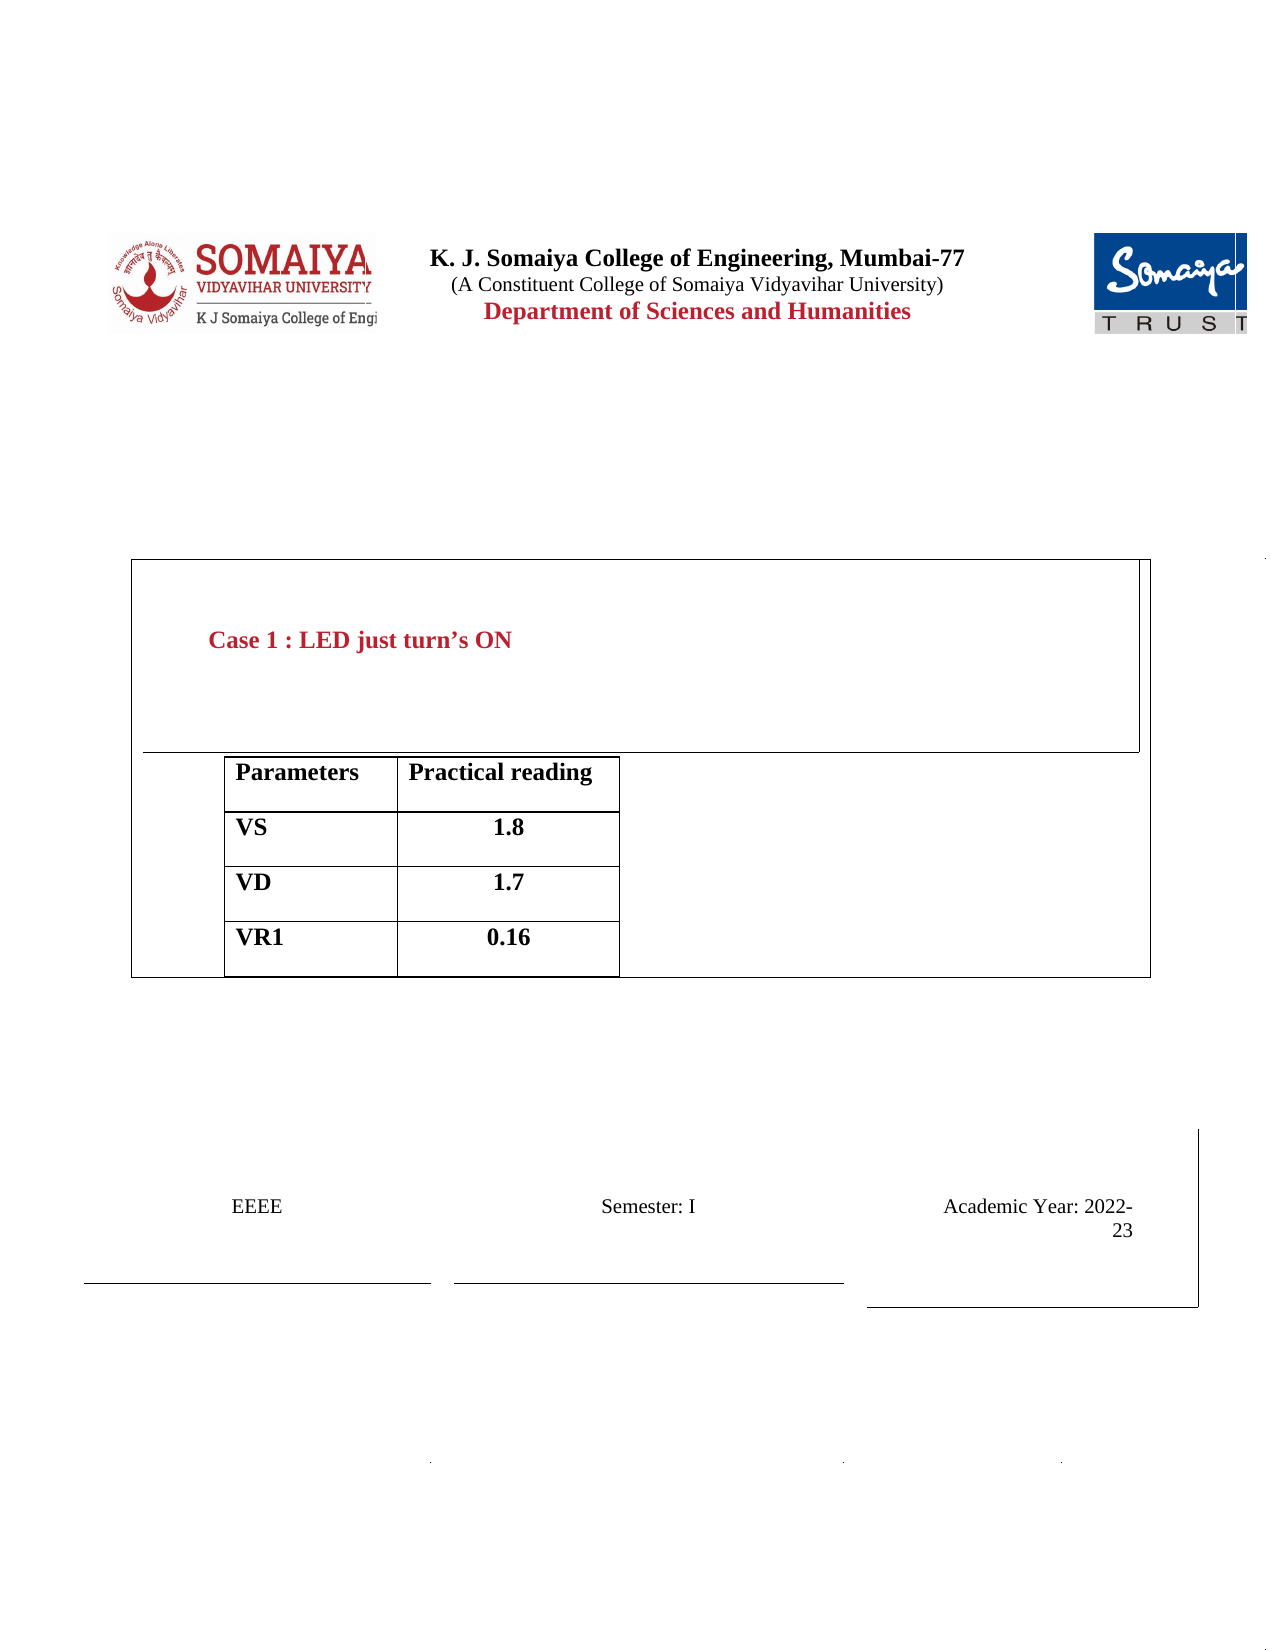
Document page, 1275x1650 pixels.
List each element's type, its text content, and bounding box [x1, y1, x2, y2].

table_cell Observation Table 1 ( Task 1) Calulations (Task1): Calclaute Va and Vb using the formula given below: =(5.5*9)/6.5=7.6 V =(3.3*9)/6.5=4.5 V =9/6.5=1.38 A Observation Table 2 Calculations (Task2): Calculate I1, I2, I3 and IS using the formula given below: Observation (Task 3): Case 1 : LED just turn’s ON Case 2 : LED turn’s ON ( glows brightly) Observations (Task4): Case 1 : Supply Voltage Levels recording Case Case 2: Status of voltages in the circuit Screenshot of Output: [132, 560, 1150, 977]
table_cell 1.7 [398, 867, 619, 921]
table_cell Observation Table 1 ( Task 1) Calulations (Task1): Calclaute Va and Vb using the formula given below: =(5.5*9)/6.5=7.6 V =(3.3*9)/6.5=4.5 V =9/6.5=1.38 A Observation Table 2 Calculations (Task2): Calculate I1, I2, I3 and IS using the formula given below: Observation (Task 3): Case 1 : LED just turn’s ON Case 2 : LED turn’s ON ( glows brightly) Observations (Task4): Case 1 : Supply Voltage Levels recording Case Case 2: Status of voltages in the circuit Screenshot of Output: [144, 561, 1138, 751]
table_header Practical reading [398, 758, 619, 811]
table_cell 0.16 [398, 922, 619, 976]
table_header Parameters [225, 758, 397, 811]
table_cell VS [225, 813, 397, 866]
table_cell VD [225, 867, 397, 921]
table_cell 1.8 [398, 813, 619, 866]
table_cell VR1 [225, 922, 397, 976]
